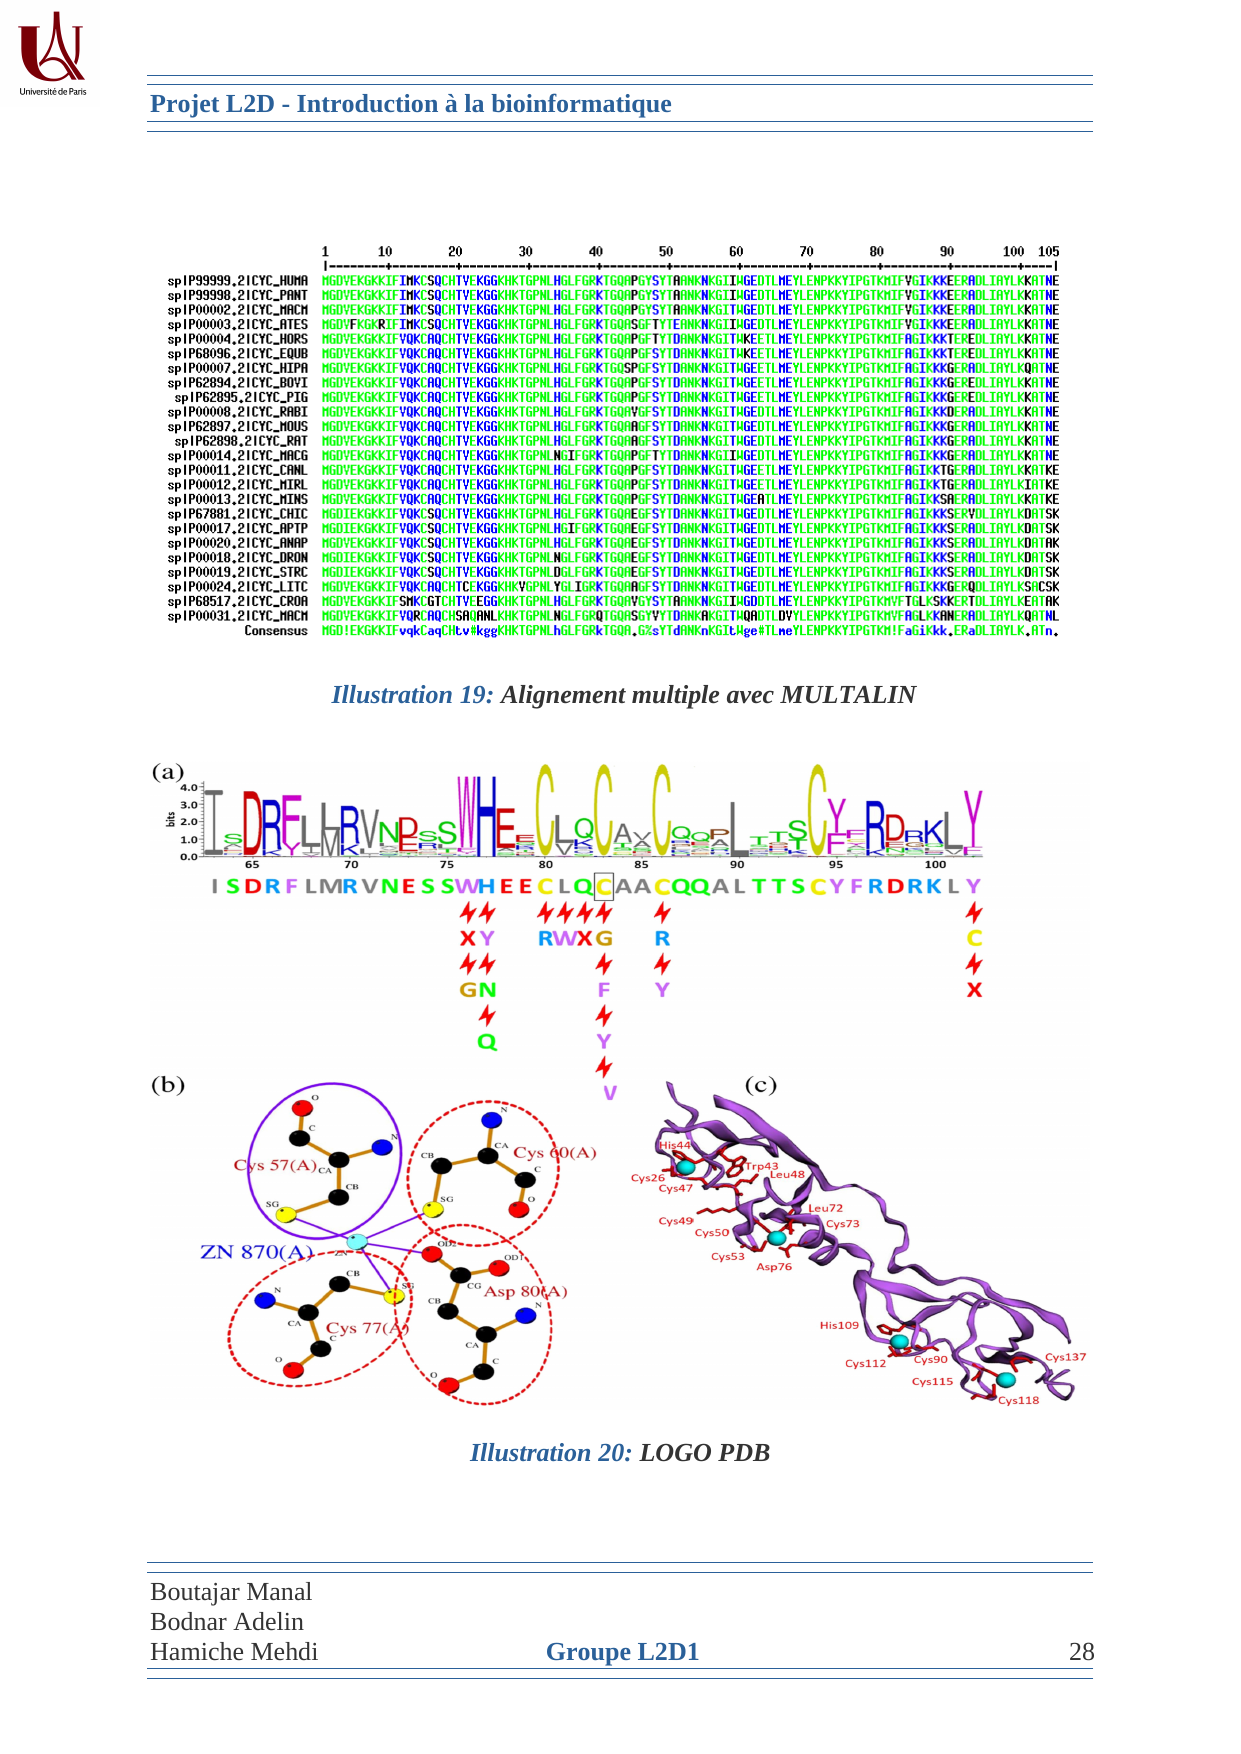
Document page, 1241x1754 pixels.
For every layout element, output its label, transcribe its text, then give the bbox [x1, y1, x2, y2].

picture [0, 0, 101, 107]
text Illustration 19: Alignement multiple avec MULTALIN [121, 244, 1127, 709]
picture [168, 244, 1080, 652]
text Illustration 20: LOGO PDB [150, 1410, 1090, 1467]
picture [150, 761, 1091, 1410]
